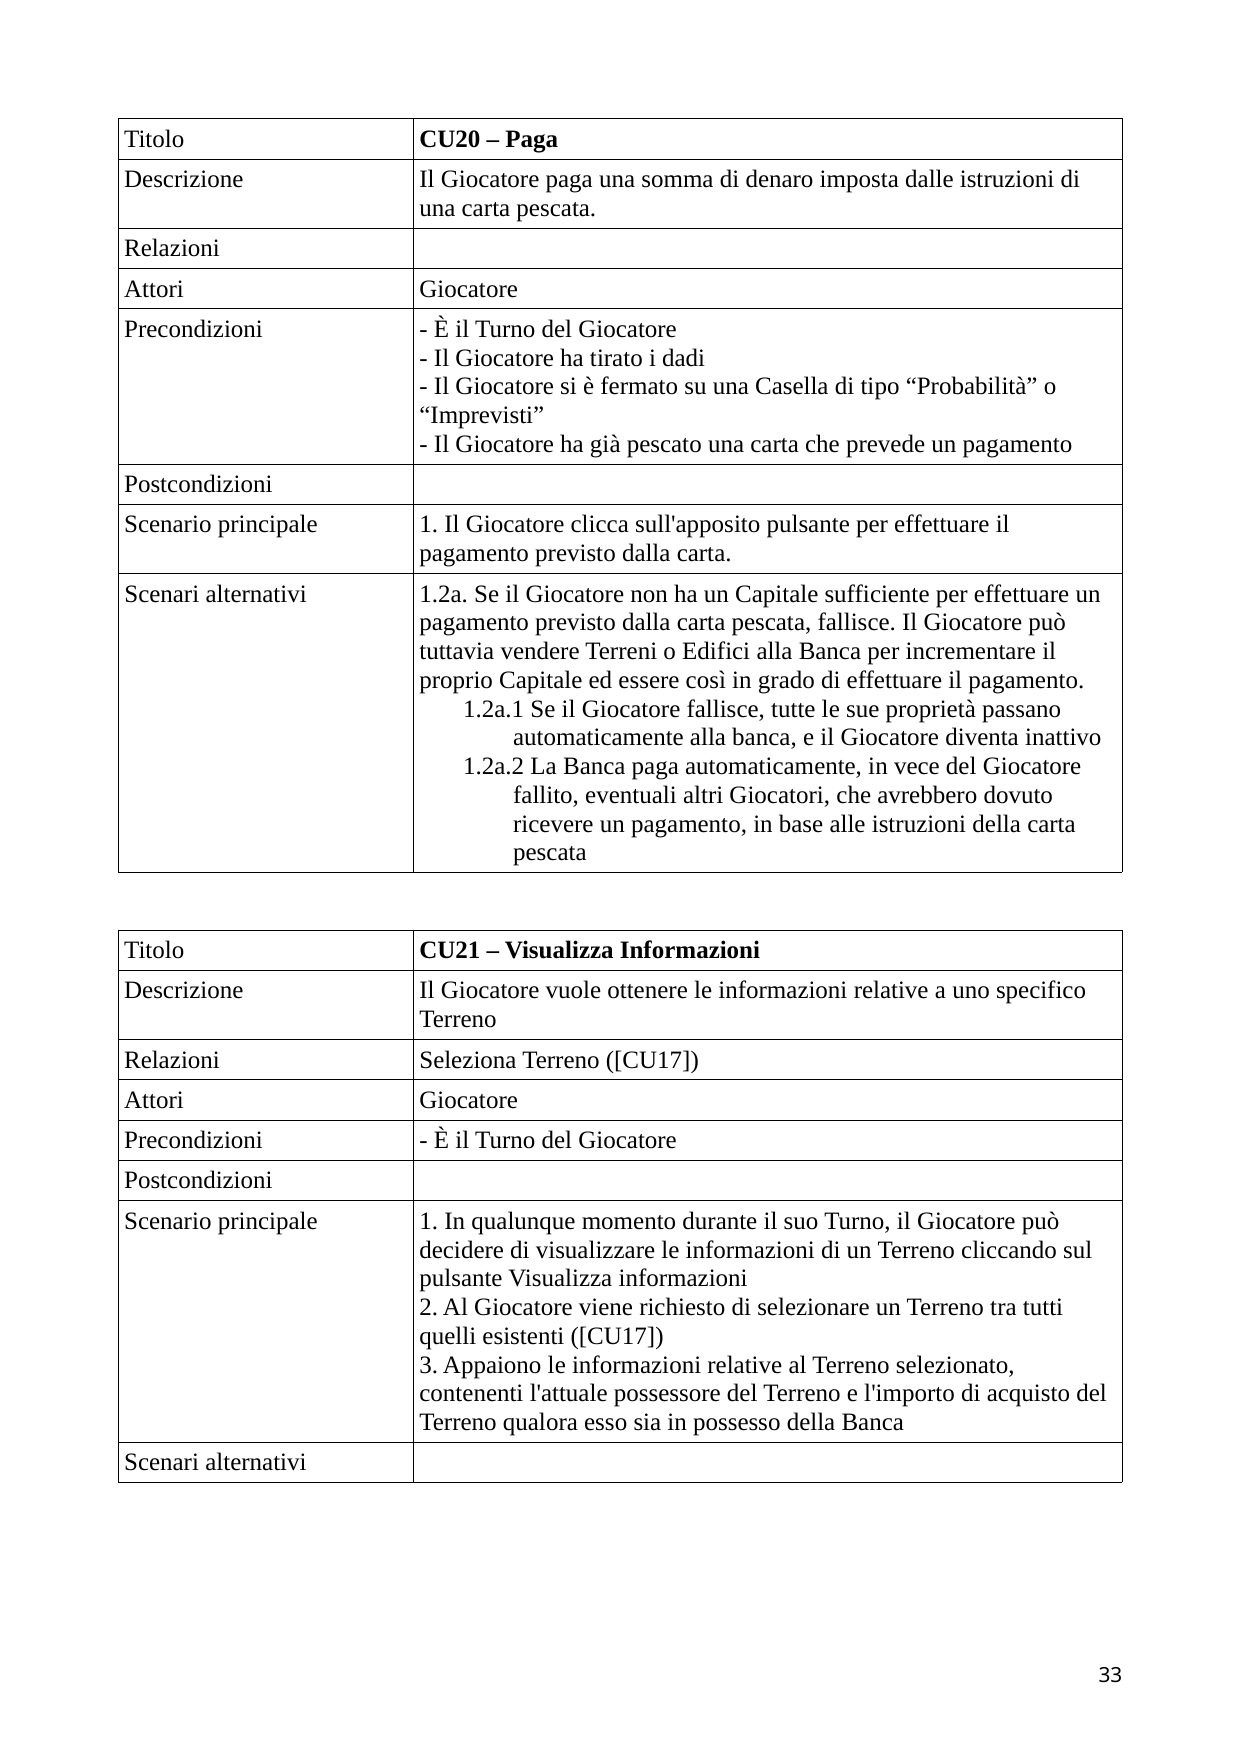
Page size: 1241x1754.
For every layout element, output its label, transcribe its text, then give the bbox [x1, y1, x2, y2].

table_cell Scenari alternativi [119, 574, 413, 872]
table_cell Postcondizioni [119, 1161, 413, 1200]
table_cell - È il Turno del Giocatore - Il Giocatore ha tirato i dadi - Il Giocatore si è fermato su una Casella di tipo “Probabilità” o “Imprevisti” - Il Giocatore ha già pescato una carta che prevede un pagamento [414, 309, 1122, 463]
table_cell Seleziona Terreno ([CU17]) [414, 1040, 1122, 1079]
table_cell Attori [119, 269, 413, 308]
table_cell [414, 229, 1122, 268]
table_cell Descrizione [119, 160, 413, 227]
table_cell Relazioni [119, 229, 413, 268]
table_cell Attori [119, 1080, 413, 1119]
table_cell 1.2a. Se il Giocatore non ha un Capitale sufficiente per effettuare un pagamento previsto dalla carta pescata, fallisce. Il Giocatore può tuttavia vendere Terreni o Edifici alla Banca per incrementare il proprio Capitale ed essere così in grado di effettuare il pagamento. 1.2a.1 Se il Giocatore fallisce, tutte le sue proprietà passano automaticamente alla banca, e il Giocatore diventa inattivo 1.2a.2 La Banca paga automaticamente, in vece del Giocatore fallito, eventuali altri Giocatori, che avrebbero dovuto ricevere un pagamento, in base alle istruzioni della carta pescata [414, 574, 1122, 872]
table_cell [414, 465, 1122, 504]
table_cell [414, 1161, 1122, 1200]
table_cell 1. In qualunque momento durante il suo Turno, il Giocatore può decidere di visualizzare le informazioni di un Terreno cliccando sul pulsante Visualizza informazioni 2. Al Giocatore viene richiesto di selezionare un Terreno tra tutti quelli esistenti ([CU17]) 3. Appaiono le informazioni relative al Terreno selezionato, contenenti l'attuale possessore del Terreno e l'importo di acquisto del Terreno qualora esso sia in possesso della Banca [414, 1201, 1122, 1442]
table_cell Giocatore [414, 269, 1122, 308]
table_header CU21 – Visualizza Informazioni [414, 931, 1122, 970]
table_cell Il Giocatore paga una somma di denaro imposta dalle istruzioni di una carta pescata. [414, 160, 1122, 227]
table_cell Descrizione [119, 971, 413, 1039]
table_header CU20 – Paga [414, 119, 1122, 158]
table_cell Relazioni [119, 1040, 413, 1079]
table_header Titolo [119, 119, 413, 158]
table_cell 1. Il Giocatore clicca sull'apposito pulsante per effettuare il pagamento previsto dalla carta. [414, 505, 1122, 573]
table_cell - È il Turno del Giocatore [414, 1121, 1122, 1160]
table_cell Precondizioni [119, 309, 413, 463]
table_cell Scenario principale [119, 1201, 413, 1442]
table_cell Scenari alternativi [119, 1443, 413, 1482]
table_cell Precondizioni [119, 1121, 413, 1160]
table_cell Postcondizioni [119, 465, 413, 504]
table_cell Giocatore [414, 1080, 1122, 1119]
table_cell [414, 1443, 1122, 1482]
table_cell Il Giocatore vuole ottenere le informazioni relative a uno specifico Terreno [414, 971, 1122, 1039]
table_header Titolo [119, 931, 413, 970]
table_cell Scenario principale [119, 505, 413, 573]
